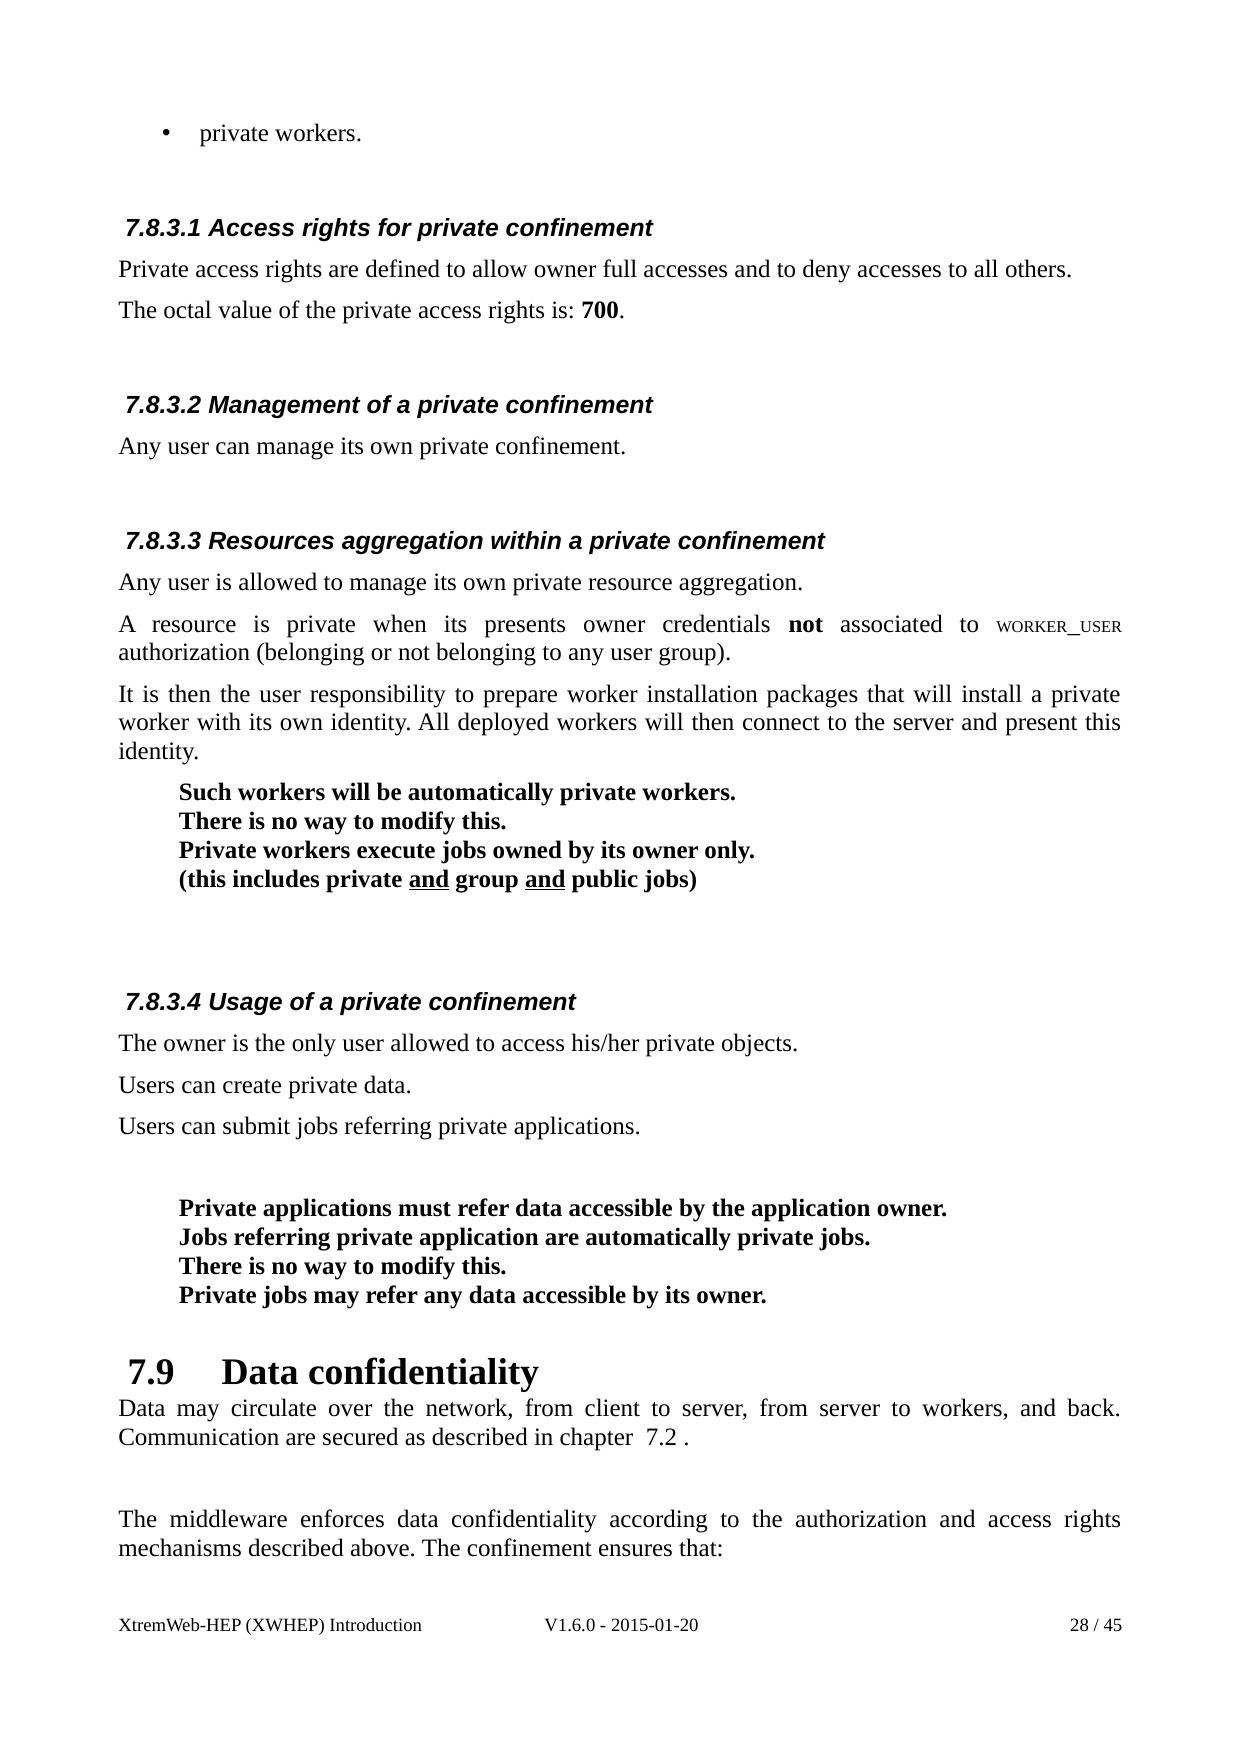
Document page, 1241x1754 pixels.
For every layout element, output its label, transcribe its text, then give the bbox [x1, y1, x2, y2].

text The middleware enforces data confidentiality according to the authorization and access rights mechanisms described above. The confinement ensures that: [118, 1504, 1122, 1562]
text Private jobs may refer any data accessible by its owner. [179, 1280, 1061, 1308]
subtitle Management of a private confinement [118, 390, 1122, 419]
text The owner is the only user allowed to access his/her private objects. [118, 1028, 1122, 1057]
subtitle Usage of a private confinement [118, 987, 1122, 1016]
text (this includes private and group and public jobs) [179, 864, 1061, 892]
text Users can create private data. [118, 1070, 1122, 1098]
text Private access rights are defined to allow owner full accesses and to deny accesses to all others. [118, 254, 1122, 283]
text Any user is allowed to manage its own private resource aggregation. [118, 567, 1122, 596]
text There is no way to modify this. [179, 1251, 1061, 1280]
text Users can submit jobs referring private applications. [118, 1111, 1122, 1140]
list private workers. [162, 118, 1122, 147]
subtitle Access rights for private confinement [118, 213, 1122, 242]
text It is then the user responsibility to prepare worker installation packages that will install a private worker with its own identity. All deployed workers will then connect to the server and present this identity. [118, 679, 1122, 765]
text Such workers will be automatically private workers. [179, 777, 1061, 806]
text Any user can manage its own private confinement. [118, 431, 1122, 460]
text A resource is private when its presents owner credentials not associated to worker_user authorization (belonging or not belonging to any user group). [118, 609, 1122, 666]
text Private applications must refer data accessible by the application owner. [179, 1193, 1061, 1222]
subtitle Resources aggregation within a private confinement [118, 526, 1122, 555]
text The octal value of the private access rights is: 700. [118, 295, 1122, 324]
text Jobs referring private application are automatically private jobs. [179, 1222, 1061, 1251]
text Private workers execute jobs owned by its owner only. [179, 835, 1061, 864]
text There is no way to modify this. [179, 806, 1061, 835]
text Data may circulate over the network, from client to server, from server to workers, and back. Communication are secured as described in chapter 7.2. [118, 1393, 1122, 1450]
subtitle Data confidentiality [118, 1350, 1122, 1393]
